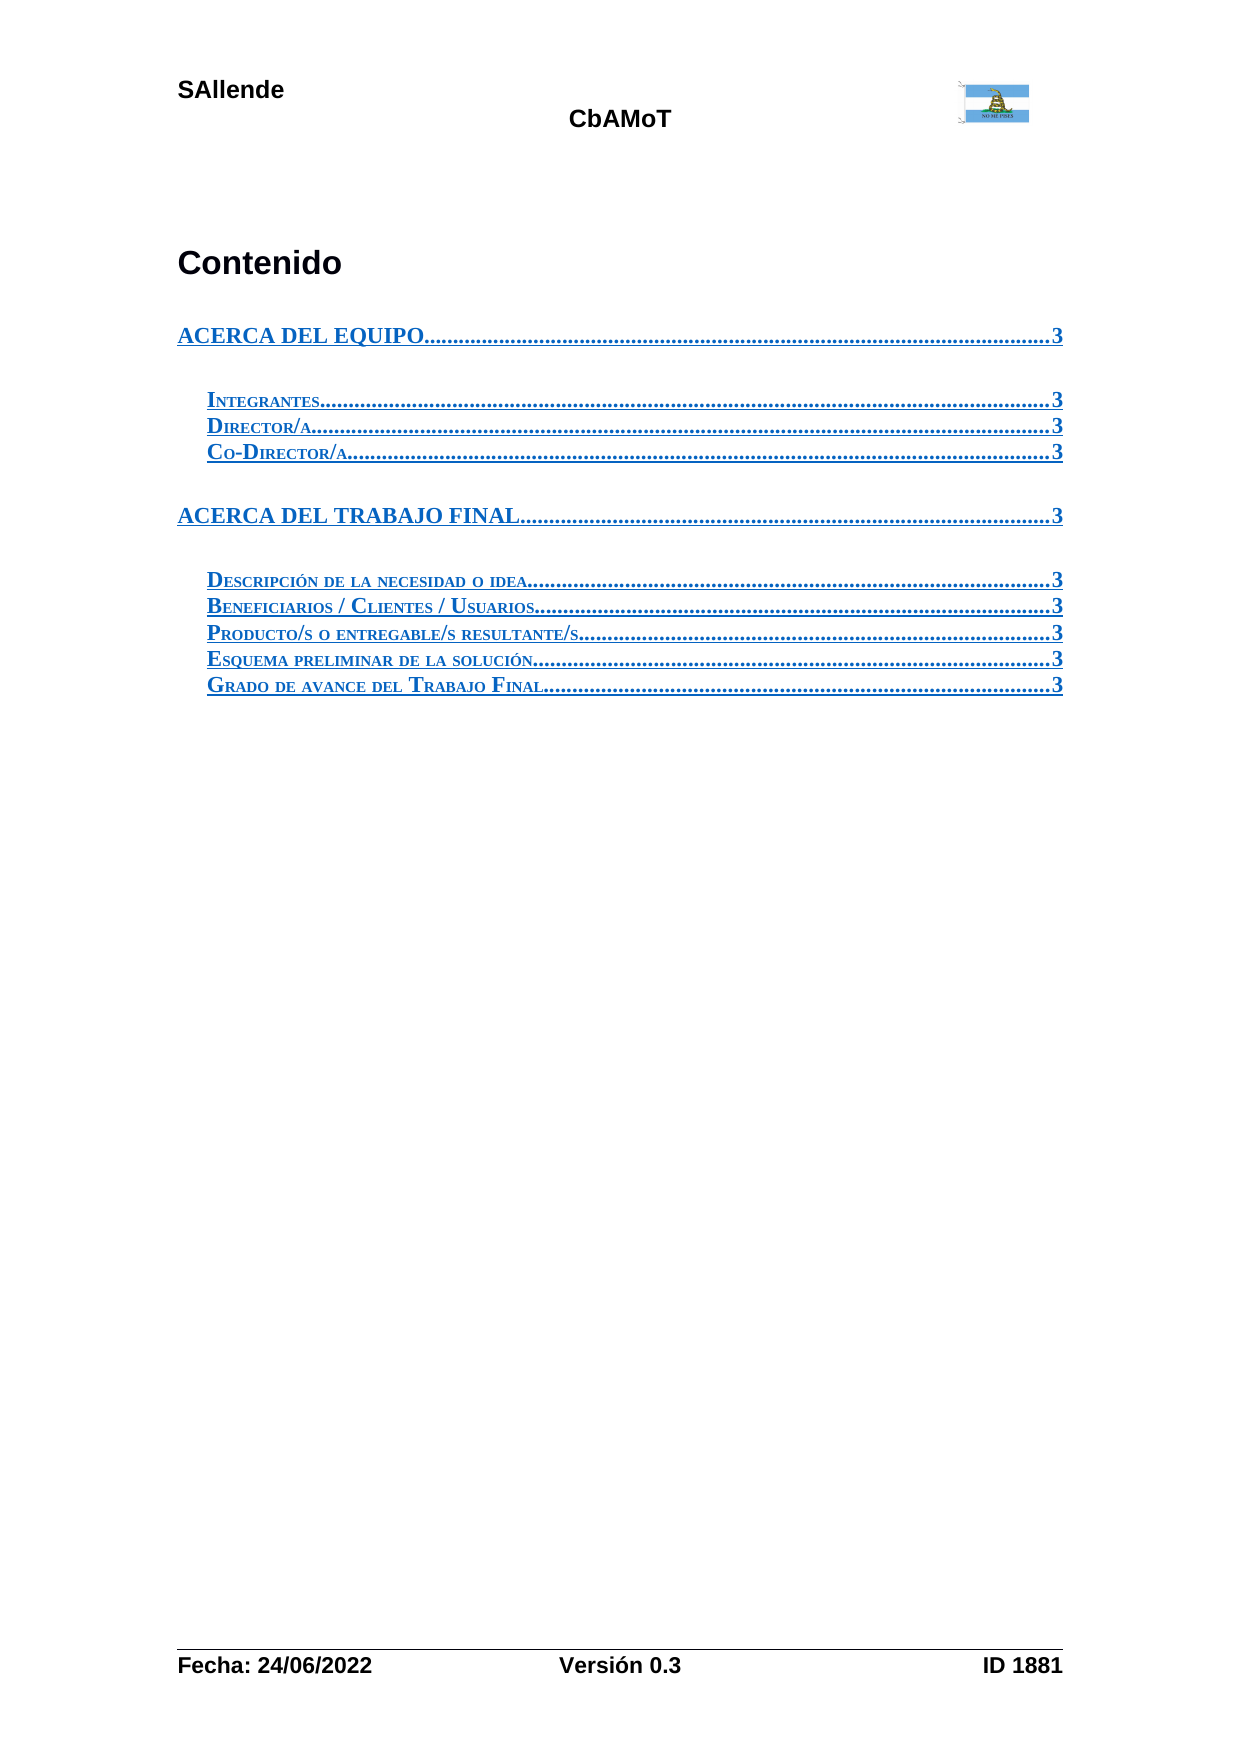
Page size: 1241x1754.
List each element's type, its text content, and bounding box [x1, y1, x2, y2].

picture [954, 79, 1033, 126]
subtitle Contenido [177, 243, 1063, 282]
text Descripción de la necesidad o idea 3 [207, 566, 1063, 589]
text Director/a 3 [207, 412, 1063, 435]
text Producto/s o entregable/s resultante/s 3 [207, 619, 1063, 642]
text Integrantes 3 [207, 386, 1063, 409]
text Esquema preliminar de la solución 3 [207, 645, 1063, 668]
text Acerca del Trabajo Final 3 [177, 502, 1063, 525]
text Beneficiarios / Clientes / Usuarios 3 [207, 592, 1063, 615]
text Co-Director/a 3 [207, 438, 1063, 461]
text Grado de avance del Trabajo Final 3 [207, 672, 1063, 694]
text Acerca del Equipo 3 [177, 322, 1063, 345]
